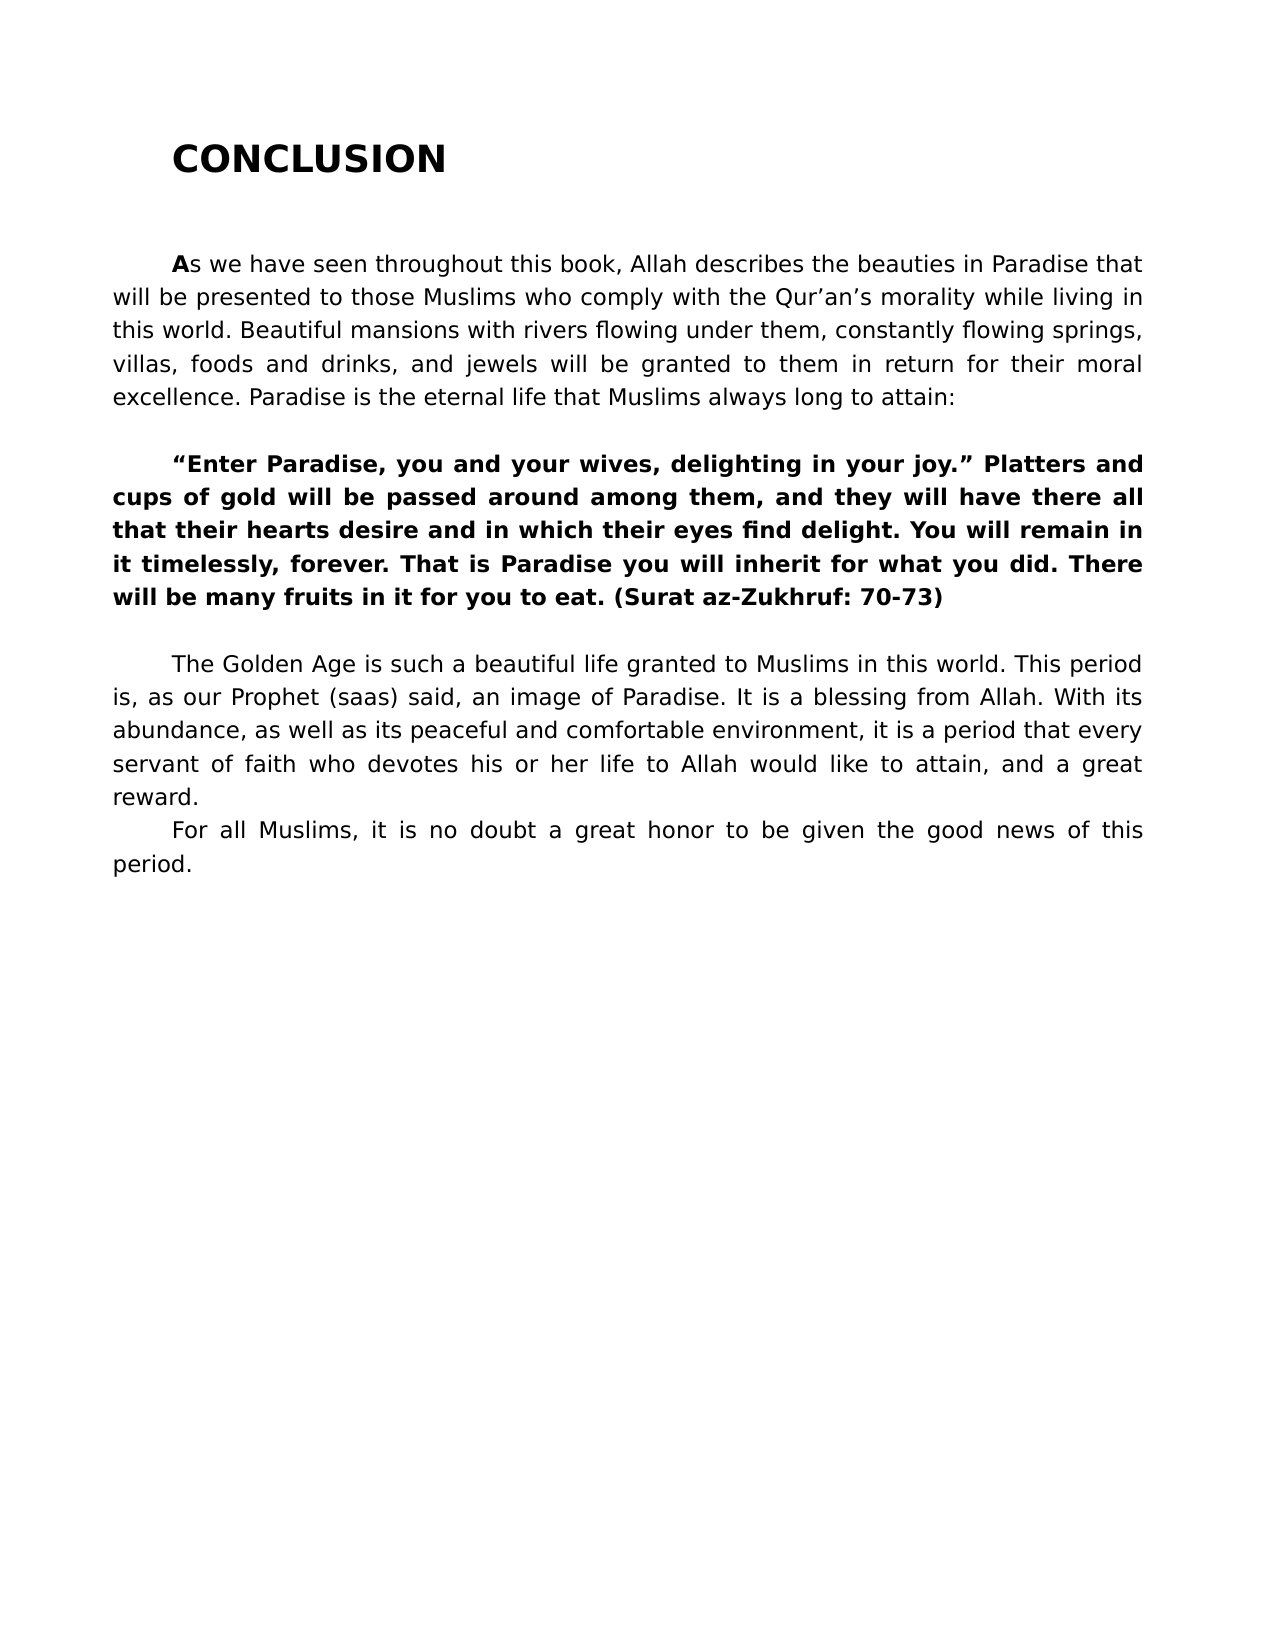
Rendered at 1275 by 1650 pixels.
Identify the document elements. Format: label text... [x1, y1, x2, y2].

text CONCLUSION [112, 148, 1145, 179]
text For all Muslims, it is no doubt a great honor to be given the good news of this period. [112, 812, 1145, 879]
text As we have seen throughout this book, Allah describes the beauties in Paradise that will be presented to those Muslims who comply with the Qur’an’s morality while living in this world. Beautiful mansions with rivers flowing under them, constantly flowing springs, villas, foods and drinks, and jewels will be granted to them in return for their moral excellence. Paradise is the eternal life that Muslims always long to attain: [112, 246, 1145, 412]
text The Golden Age is such a beautiful life granted to Muslims in this world. This period is, as our Prophet (saas) said, an image of Paradise. It is a blessing from Allah. With its abundance, as well as its peaceful and comfortable environment, it is a period that every servant of faith who devotes his or her life to Allah would like to attain, and a great reward. [112, 646, 1145, 812]
text “Enter Paradise, you and your wives, delighting in your joy.” Platters and cups of gold will be passed around among them, and they will have there all that their hearts desire and in which their eyes find delight. You will remain in it timelessly, forever. That is Paradise you will inherit for what you did. There will be many fruits in it for you to eat. (Surat az-Zukhruf: 70-73) [112, 446, 1145, 612]
